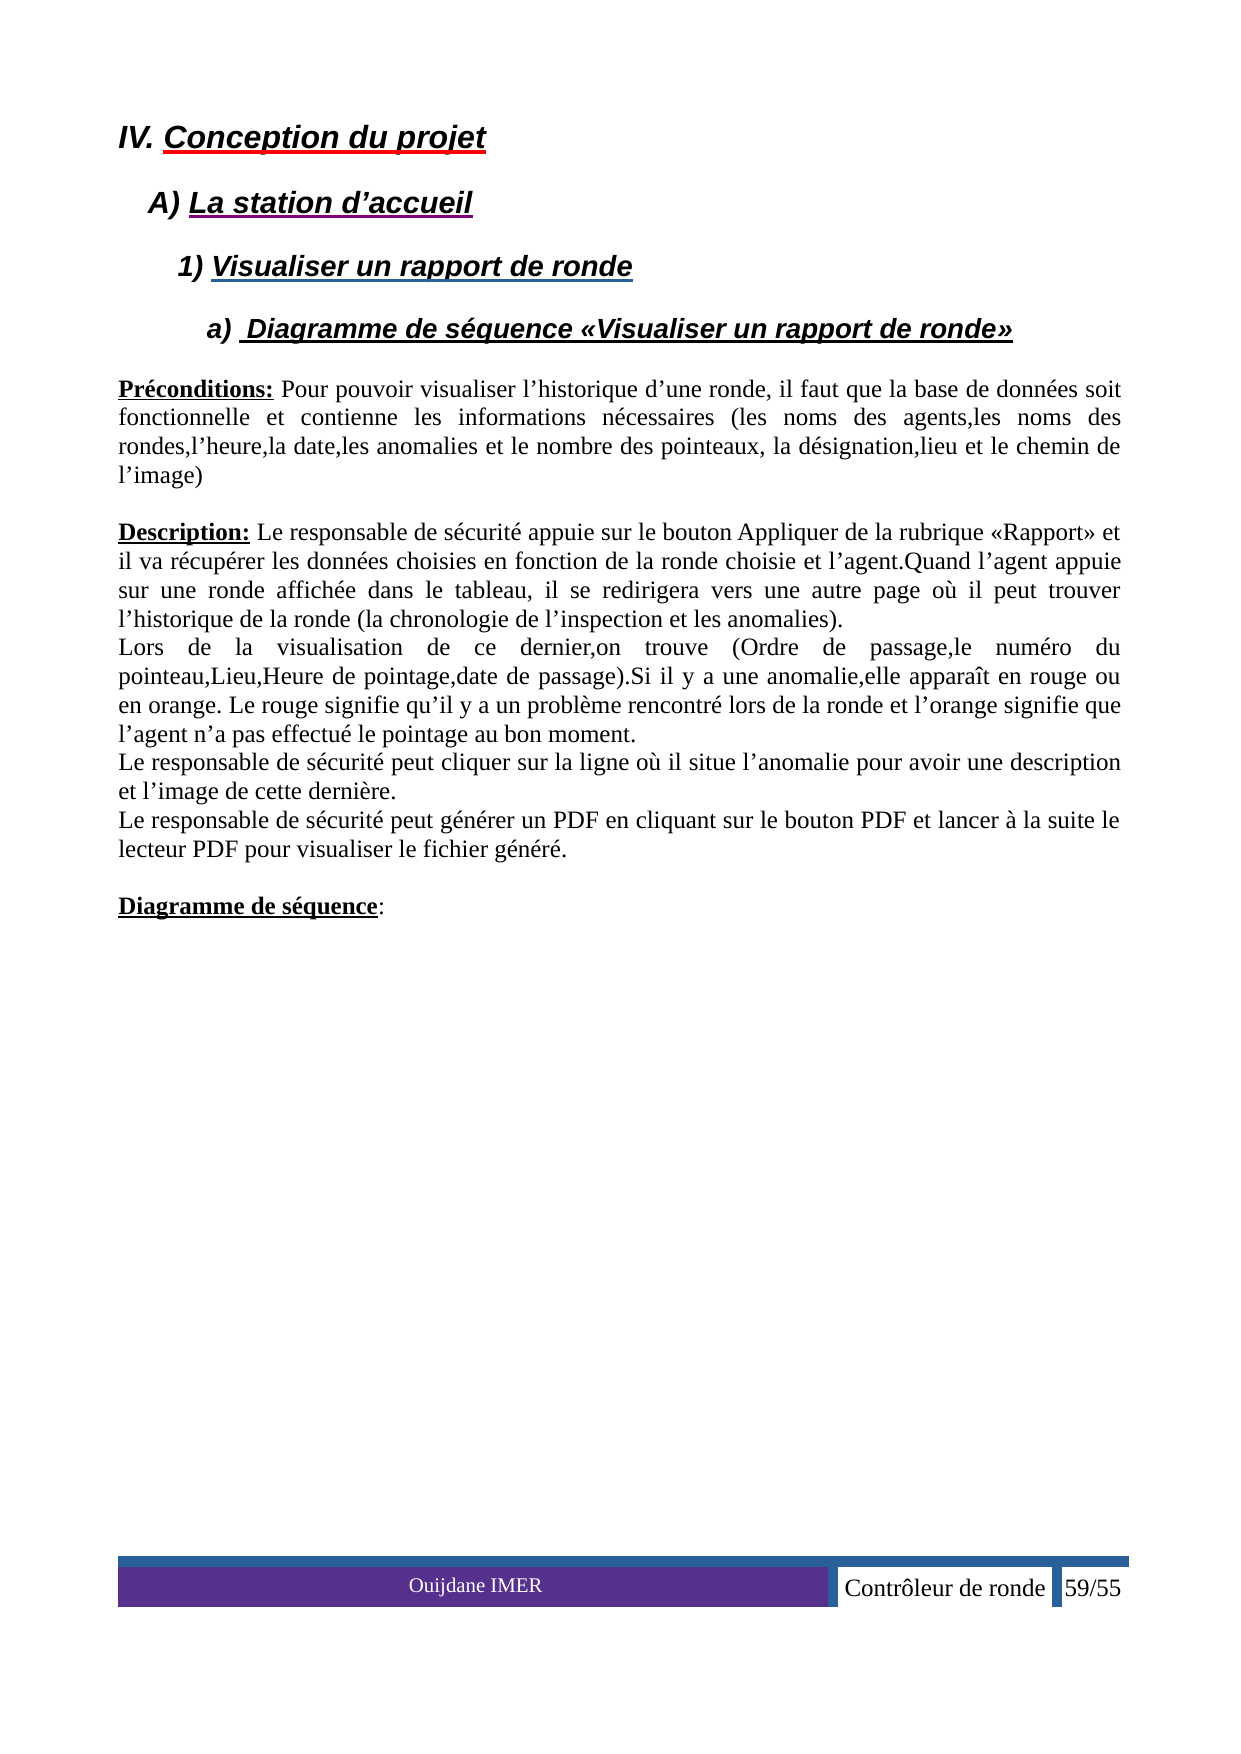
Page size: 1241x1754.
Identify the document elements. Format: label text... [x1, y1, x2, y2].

subtitle Visualiser un rapport de ronde [118, 249, 1122, 283]
text Description: Le responsable de sécurité appuie sur le bouton Appliquer de la rubrique «Rapport» et il va récupérer les données choisies en fonction de la ronde choisie et l’agent.Quand l’agent appuie sur une ronde affichée dans le tableau, il se redirigera vers une autre page où il peut trouver l’historique de la ronde (la chronologie de l’inspection et les anomalies). [118, 517, 1122, 632]
text Lors de la visualisation de ce dernier,on trouve (Ordre de passage,le numéro du pointeau,Lieu,Heure de pointage,date de passage).Si il y a une anomalie,elle apparaît en rouge ou en orange. Le rouge signifie qu’il y a un problème rencontré lors de la ronde et l’orange signifie que l’agent n’a pas effectué le pointage au bon moment. [118, 632, 1122, 747]
text Préconditions: Pour pouvoir visualiser l’historique d’une ronde, il faut que la base de données soit fonctionnelle et contienne les informations nécessaires (les noms des agents,les noms des rondes,l’heure,la date,les anomalies et le nombre des pointeaux, la désignation,lieu et le chemin de l’image) [118, 374, 1122, 489]
subtitle Diagramme de séquence «Visualiser un rapport de ronde» [118, 312, 1122, 344]
text Diagramme de séquence: [118, 891, 1122, 920]
text Le responsable de sécurité peut cliquer sur la ligne où il situe l’anomalie pour avoir une description et l’image de cette dernière. [118, 747, 1122, 805]
text Le responsable de sécurité peut générer un PDF en cliquant sur le bouton PDF et lancer à la suite le lecteur PDF pour visualiser le fichier généré. [118, 805, 1122, 862]
subtitle Conception du projet [118, 118, 1122, 155]
subtitle La station d’accueil [118, 184, 1122, 220]
